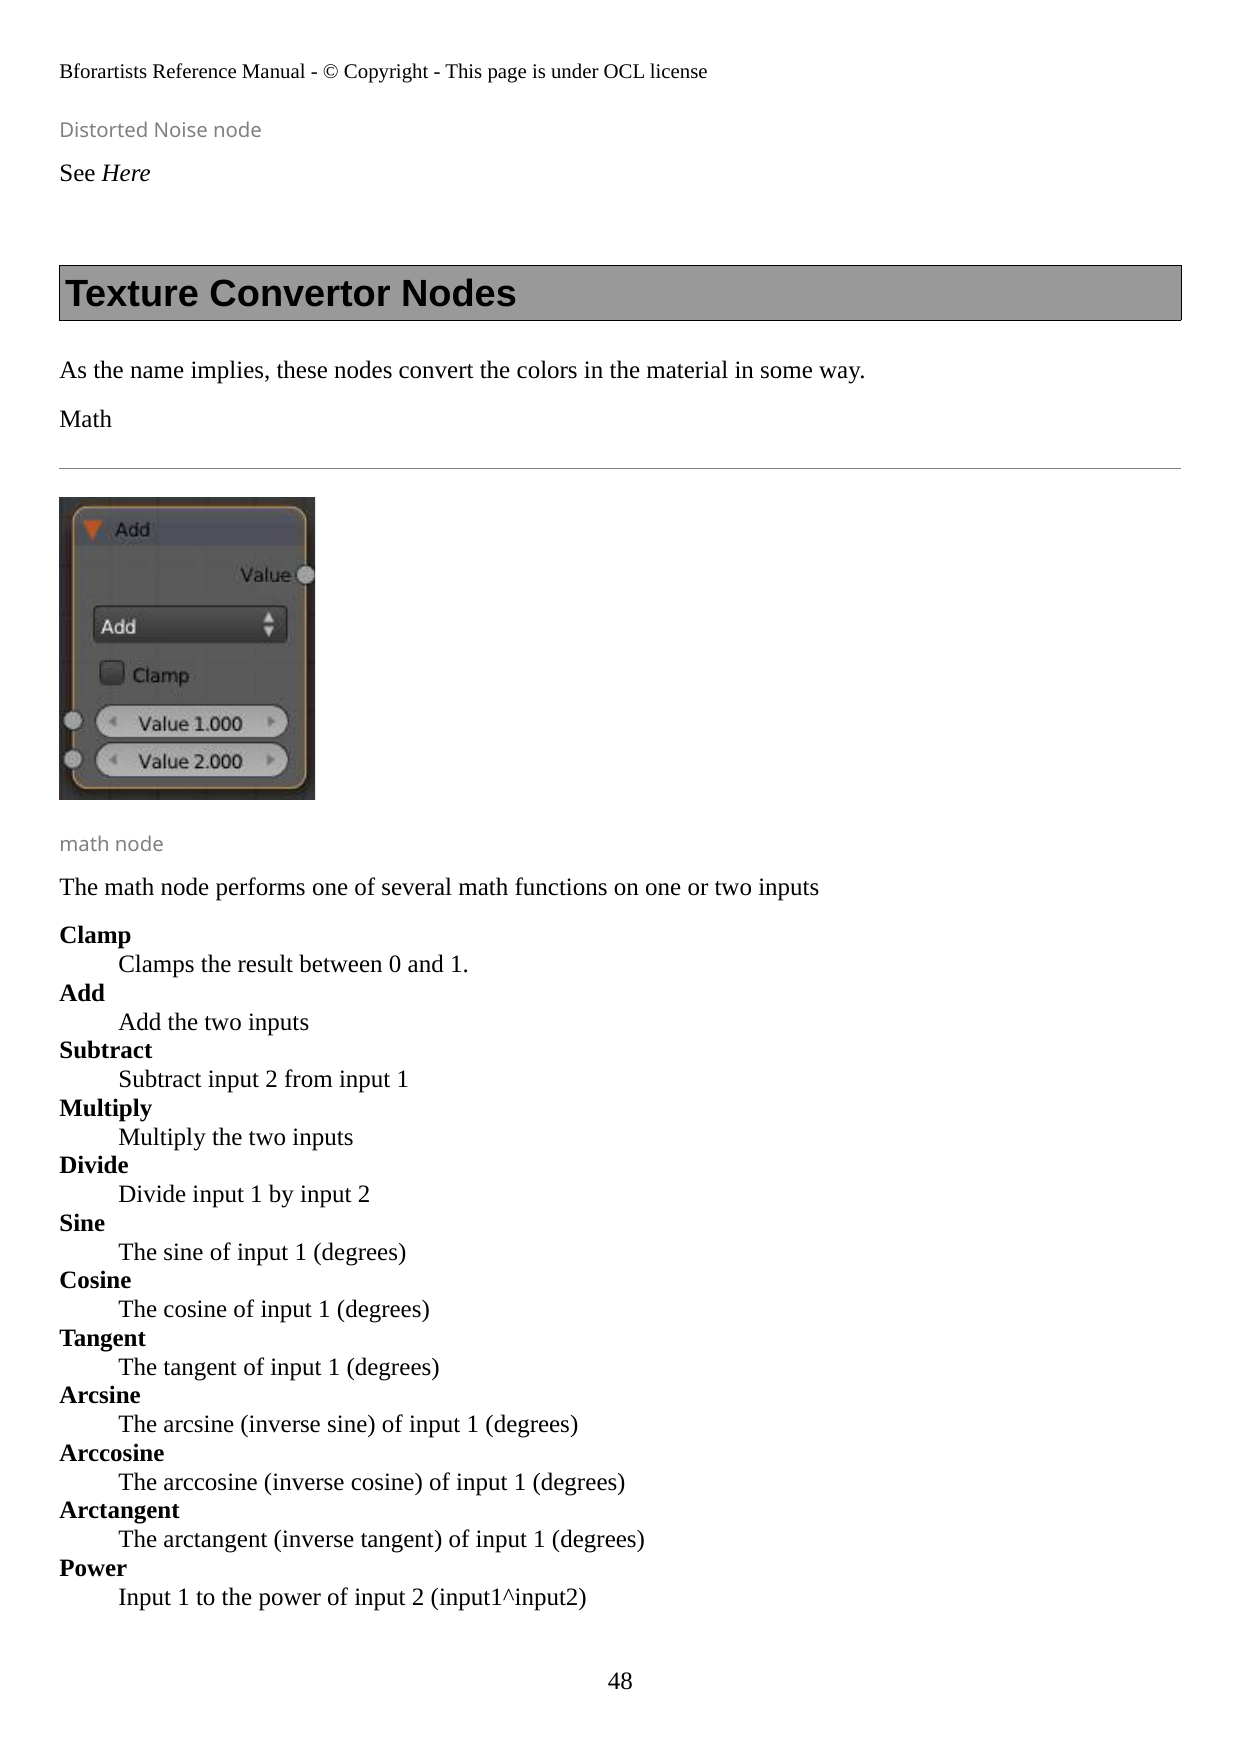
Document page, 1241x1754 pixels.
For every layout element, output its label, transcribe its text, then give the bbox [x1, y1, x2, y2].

subtitle Multiply [59, 1093, 1181, 1122]
list The arccosine (inverse cosine) of input 1 (degrees) [118, 1467, 1181, 1496]
subtitle Arccosine [59, 1438, 1181, 1467]
list The sine of input 1 (degrees) [118, 1237, 1181, 1266]
list Add the two inputs [118, 1007, 1181, 1036]
text Math [59, 404, 1181, 433]
picture [59, 497, 316, 800]
text Distorted Noise node [59, 113, 1181, 144]
list Input 1 to the power of input 2 (input1^input2) [118, 1582, 1181, 1611]
subtitle Power [59, 1553, 1181, 1582]
subtitle Cosine [59, 1266, 1181, 1294]
list Multiply the two inputs [118, 1122, 1181, 1151]
subtitle Add [59, 978, 1181, 1007]
list The arcsine (inverse sine) of input 1 (degrees) [118, 1409, 1181, 1438]
subtitle Arctangent [59, 1496, 1181, 1524]
list The arctangent (inverse tangent) of input 1 (degrees) [118, 1524, 1181, 1553]
list The cosine of input 1 (degrees) [118, 1294, 1181, 1323]
subtitle Divide [59, 1151, 1181, 1179]
subtitle Subtract [59, 1036, 1181, 1064]
text The math node performs one of several math functions on one or two inputs [59, 872, 1181, 900]
list Subtract input 2 from input 1 [118, 1064, 1181, 1093]
text See Here [59, 158, 1181, 187]
list The tangent of input 1 (degrees) [118, 1352, 1181, 1381]
subtitle Clamp [59, 921, 1181, 949]
list Clamps the result between 0 and 1. [118, 949, 1181, 978]
subtitle Arcsine [59, 1381, 1181, 1409]
subtitle Tangent [59, 1323, 1181, 1352]
table_header Texture Convertor Nodes [60, 266, 1181, 320]
subtitle Sine [59, 1208, 1181, 1237]
text As the name implies, these nodes convert the colors in the material in some way. [59, 355, 1181, 383]
list Divide input 1 by input 2 [118, 1179, 1181, 1208]
text math node [59, 826, 1181, 857]
